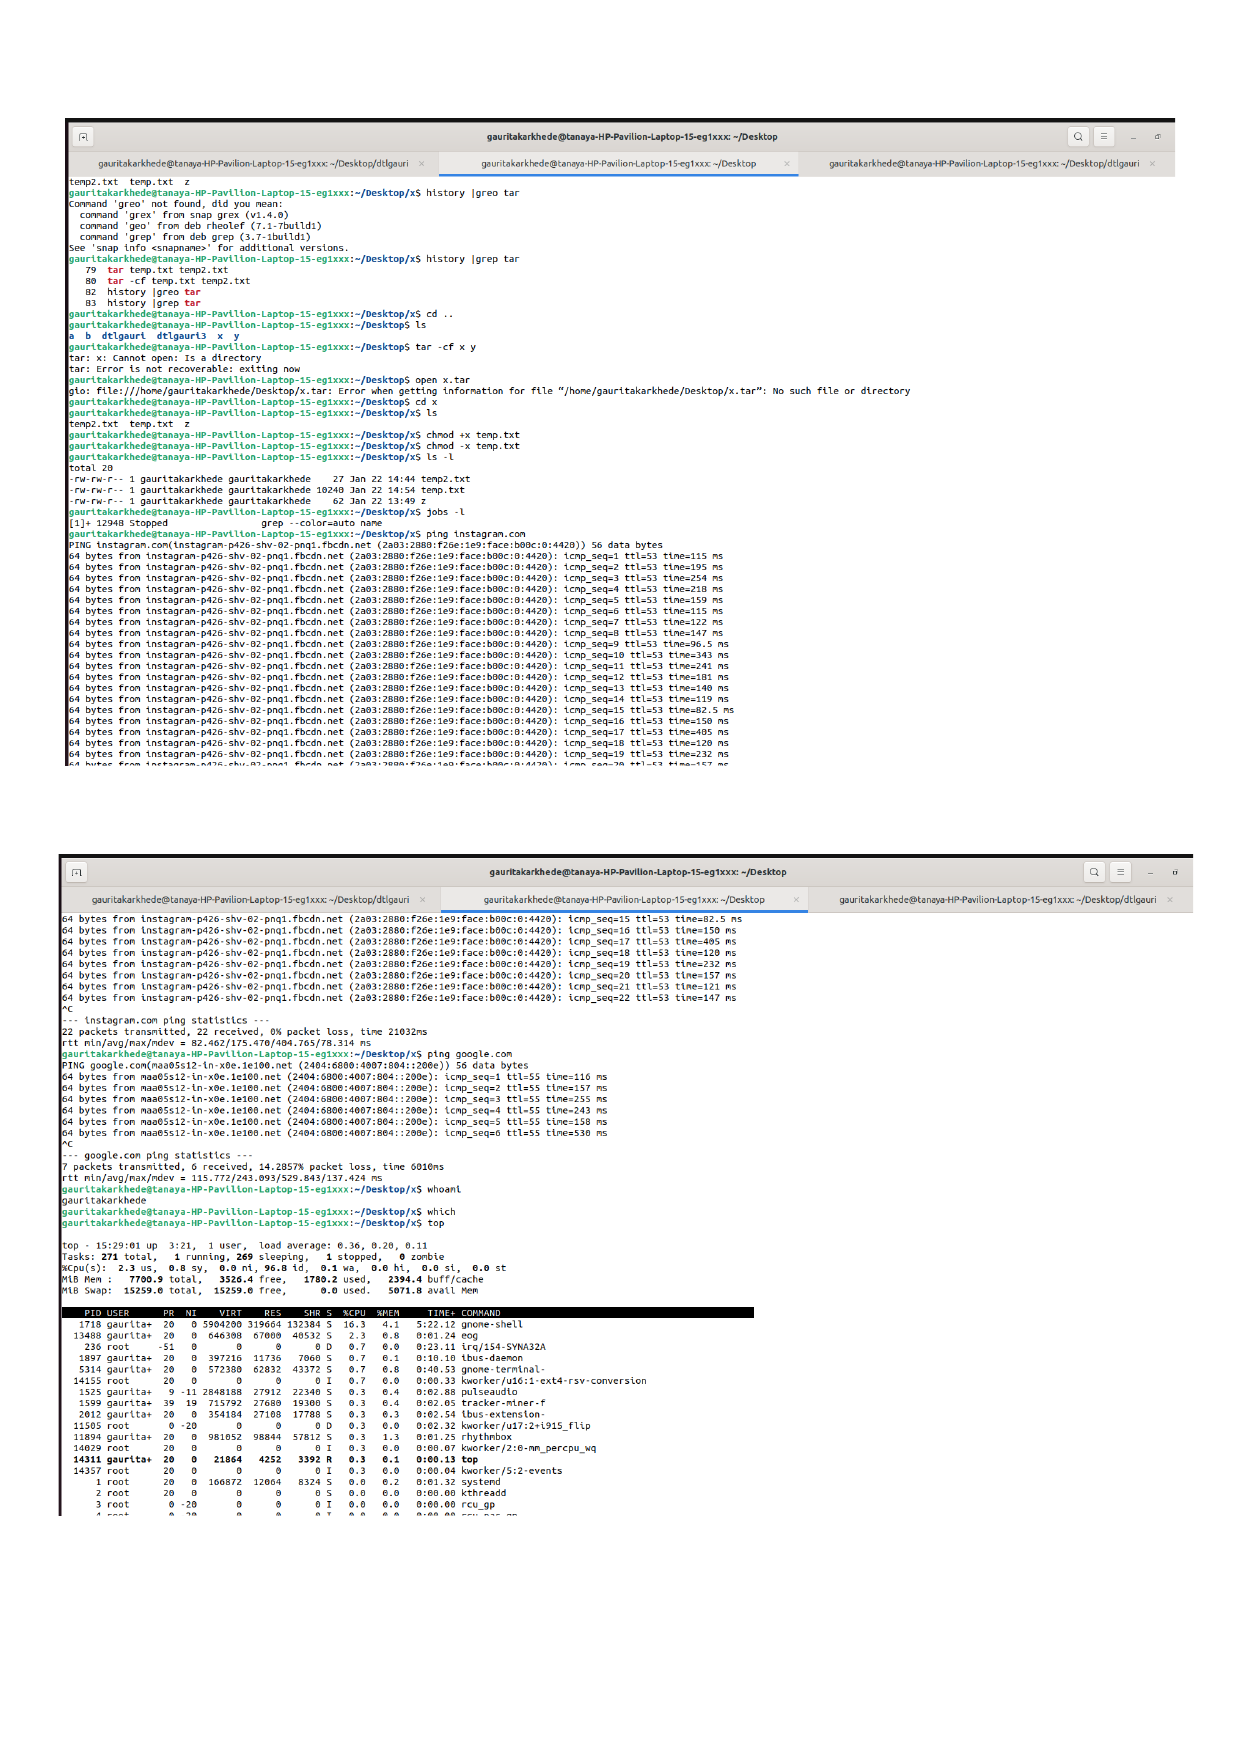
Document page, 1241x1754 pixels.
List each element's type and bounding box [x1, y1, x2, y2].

picture [58, 854, 1194, 1516]
picture [65, 118, 1175, 766]
